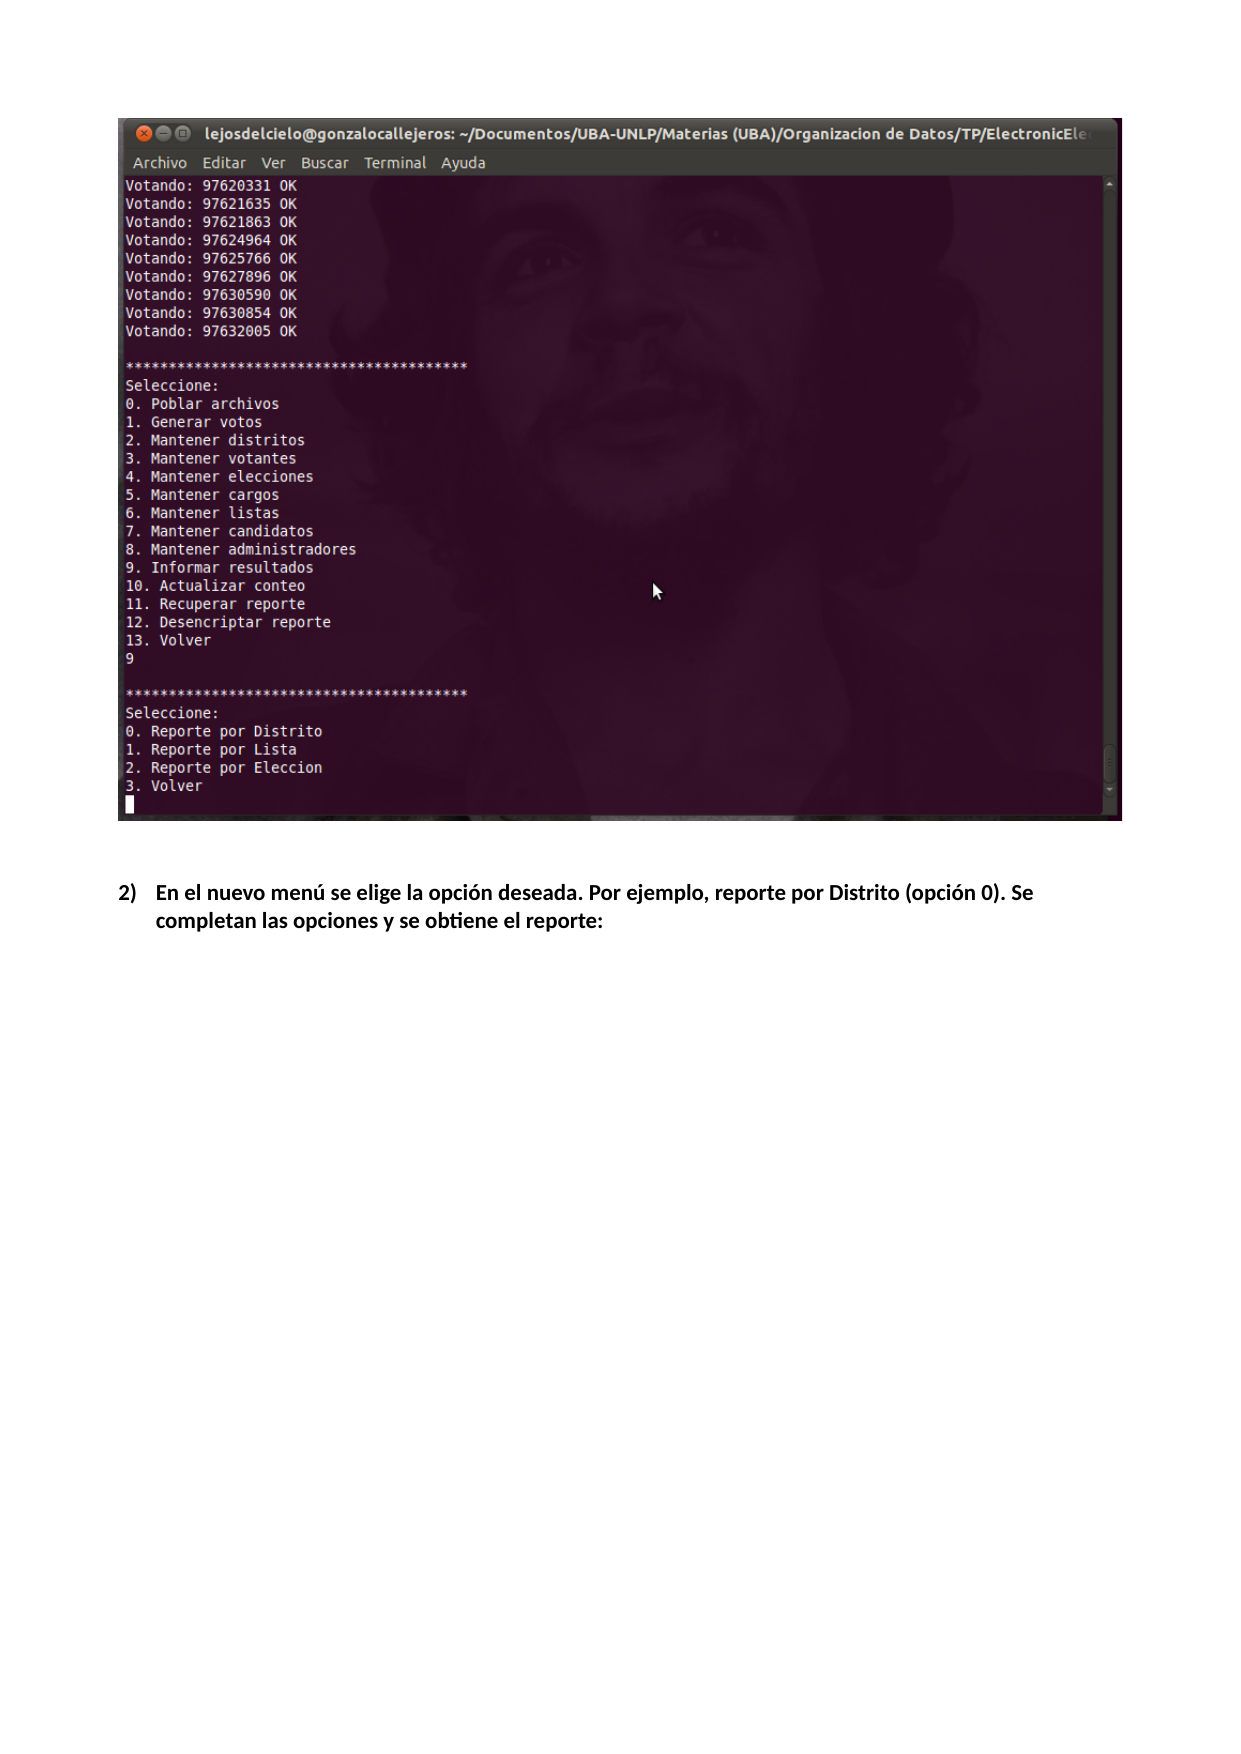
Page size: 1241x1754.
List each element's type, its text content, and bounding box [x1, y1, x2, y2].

list En el nuevo menú se elige la opción deseada. Por ejemplo, reporte por Distrito (opción 0). Se completan las opciones y se obtiene el reporte: [118, 878, 1122, 934]
picture [118, 118, 1123, 821]
